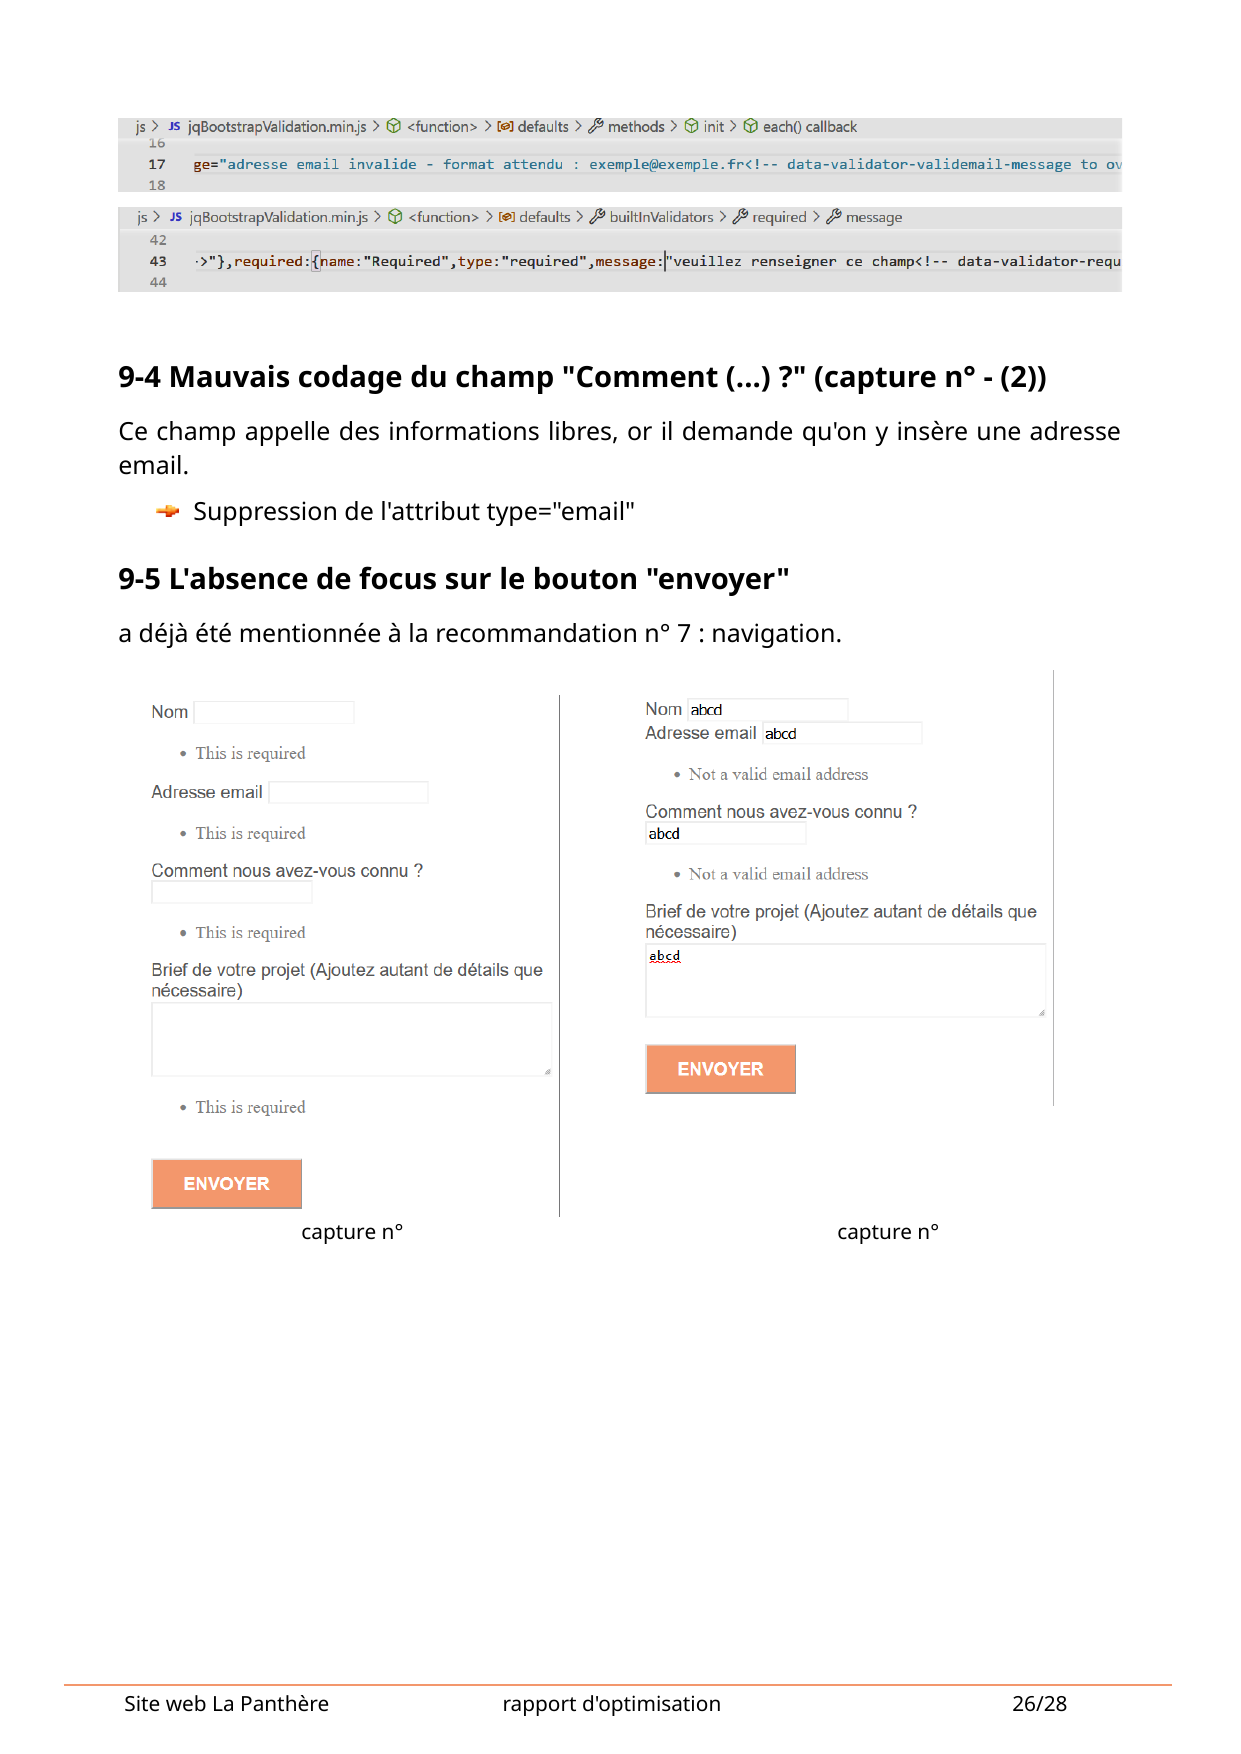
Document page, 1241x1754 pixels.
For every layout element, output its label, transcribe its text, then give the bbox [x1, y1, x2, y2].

picture [640, 670, 1054, 1106]
text Ce champ appelle des informations libres, or il demande qu'on y insère une adresse email. [118, 413, 1122, 481]
picture [156, 505, 179, 517]
picture [118, 118, 1123, 192]
picture [118, 207, 1123, 292]
text 9-5 L'absence de focus sur le bouton "envoyer" [118, 558, 1122, 598]
text 9-4 Mauvais codage du champ "Comment (...) ?" (capture n° - (2)) [118, 356, 1122, 396]
text a déjà été mentionnée à la recommandation n° 7 : navigation. [118, 616, 1122, 650]
picture [146, 695, 560, 1217]
text capture n° capture n° [118, 680, 1122, 1246]
list Suppression de l'attribut type="email" [156, 494, 1122, 528]
